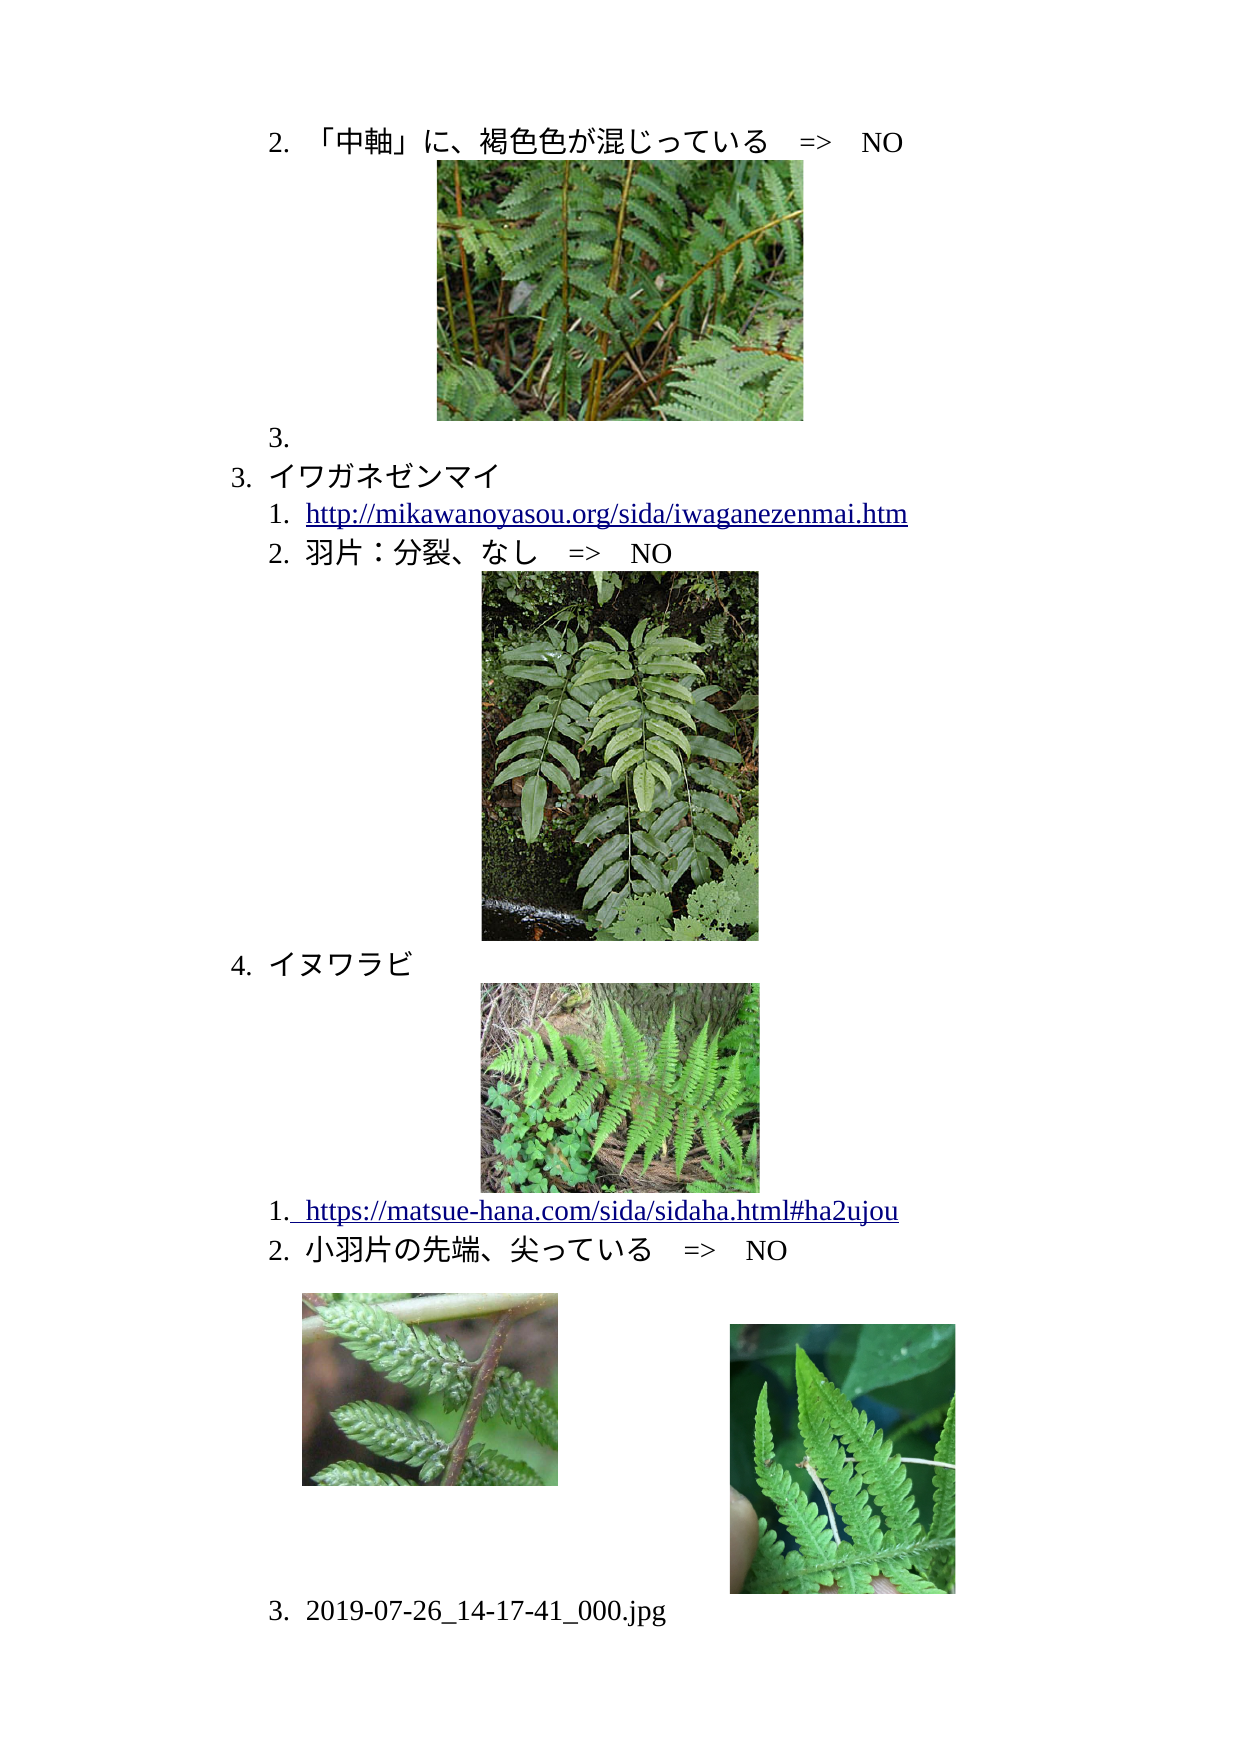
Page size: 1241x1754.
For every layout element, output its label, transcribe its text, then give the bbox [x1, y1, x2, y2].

list 小羽片の先端、尖っている => NO [268, 1226, 1122, 1268]
picture [481, 571, 759, 941]
list 羽片：分裂、なし => NO [268, 529, 1122, 572]
list イワガネゼンマイ [231, 454, 1122, 496]
list 「中軸」に、褐色色が混じっている => NO [268, 118, 1122, 160]
picture [302, 1293, 558, 1486]
picture [480, 983, 760, 1193]
picture [436, 160, 804, 421]
list http://mikawanoyasou.org/sida/iwaganezenmai.htm [268, 496, 1122, 529]
list https://matsue-hana.com/sida/sidaha.html#ha2ujou [268, 983, 1122, 1226]
list 2019-07-26_14-17-41_000.jpg [268, 1268, 1122, 1627]
picture [729, 1324, 956, 1594]
list イヌワラビ [231, 572, 1122, 983]
